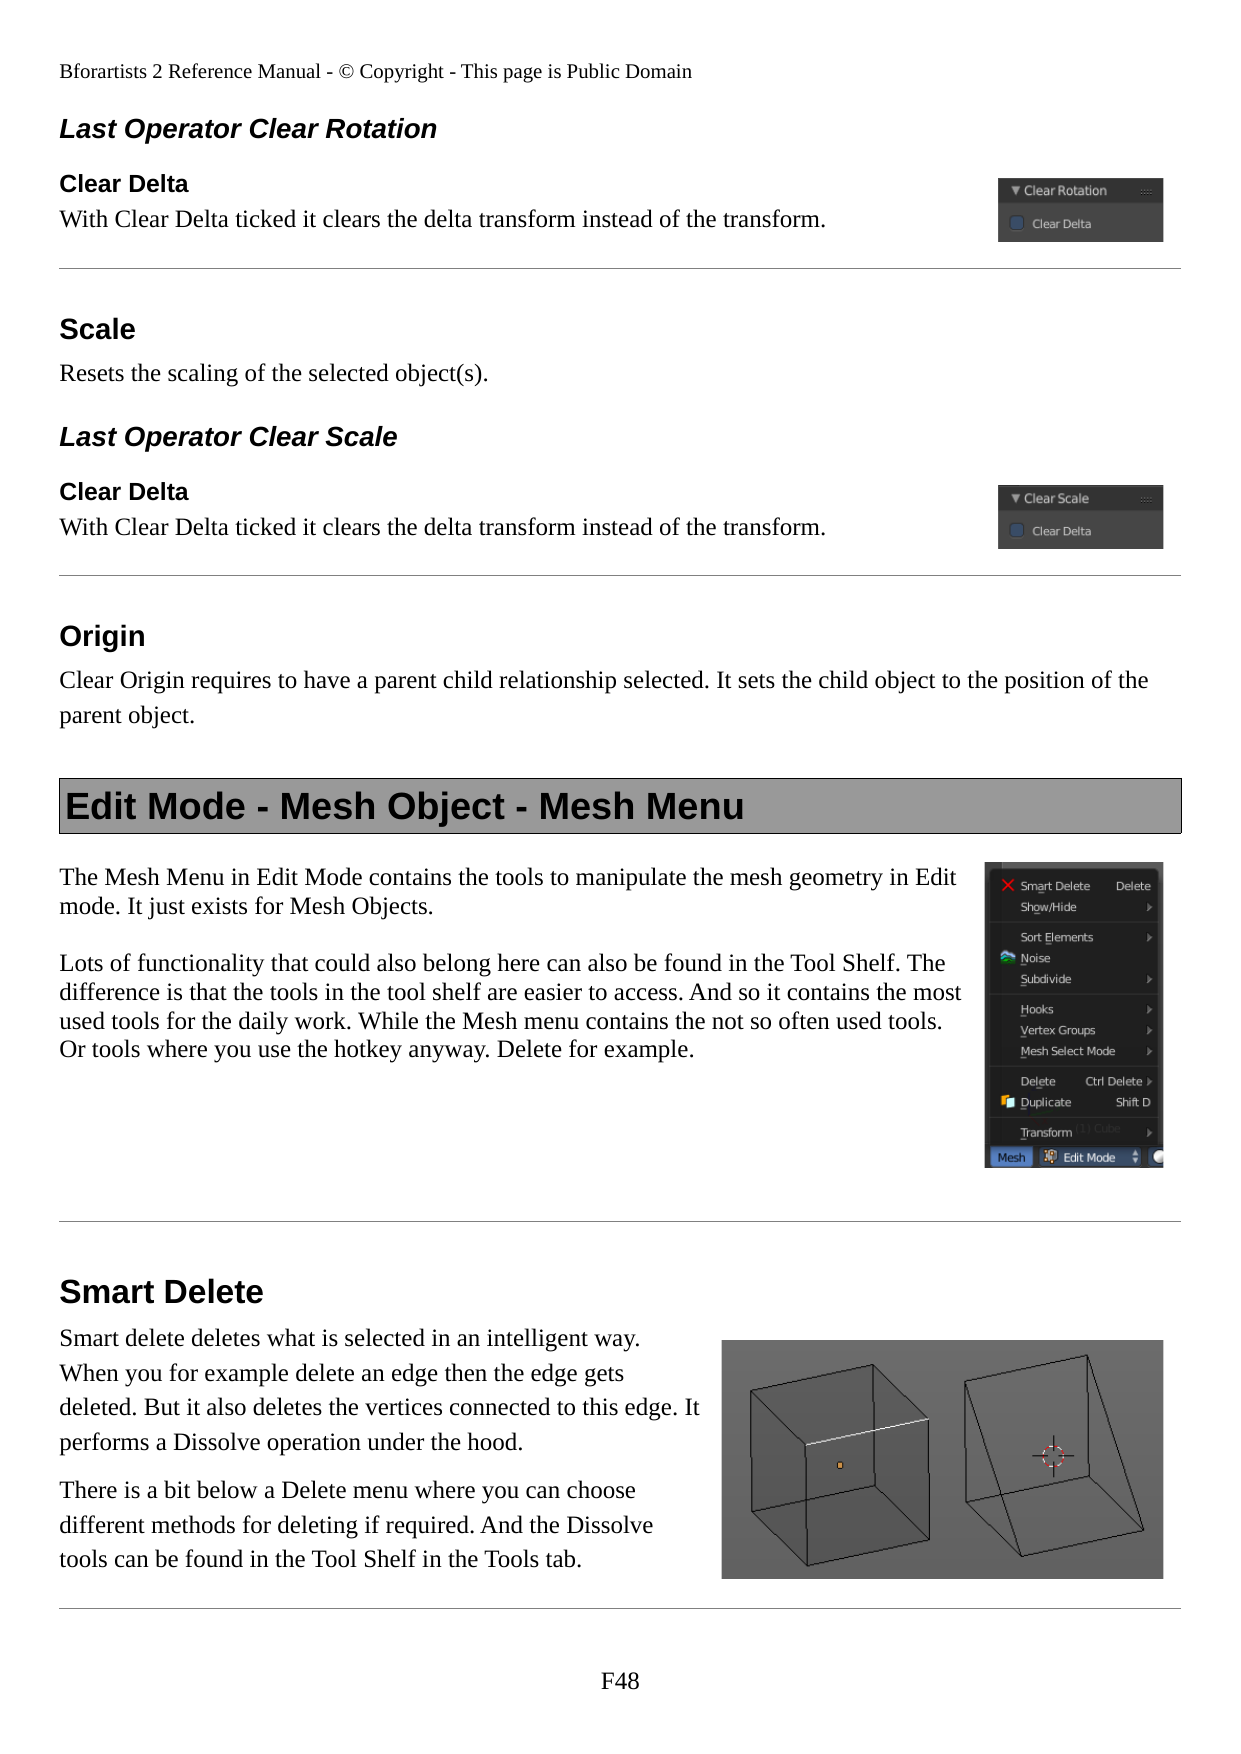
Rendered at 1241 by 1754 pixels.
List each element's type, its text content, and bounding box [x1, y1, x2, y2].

picture [998, 178, 1164, 242]
text Resets the scaling of the selected object(s). [59, 358, 1181, 387]
subtitle Clear Delta [59, 169, 1181, 198]
subtitle Scale [59, 312, 1181, 346]
picture [998, 485, 1164, 549]
text With Clear Delta ticked it clears the delta transform instead of the transform. [59, 512, 998, 540]
text Clear Origin requires to have a parent child relationship selected. It sets the child object to the position of the parent object. [59, 666, 1181, 729]
text There is a bit below a Delete menu where you can choose different methods for deleting if required. And the Dissolve tools can be found in the Tool Shelf in the Tools tab. [59, 1476, 721, 1573]
text The Mesh Menu in Edit Mode contains the tools to manipulate the mesh geometry in Edit mode. It just exists for Mesh Objects. [59, 862, 984, 919]
subtitle Origin [59, 619, 1181, 653]
picture [984, 862, 1164, 1168]
subtitle Last Operator Clear Rotation [59, 113, 1181, 144]
subtitle Last Operator Clear Scale [59, 420, 1181, 452]
subtitle Clear Delta [59, 477, 1181, 505]
subtitle Smart Delete [59, 1272, 1181, 1311]
text Lots of functionality that could also belong here can also be found in the Tool Shelf. The difference is that the tools in the tool shelf are easier to access. And so it contains the most used tools for the daily work. While the Mesh menu contains the not so often used tools. Or tools where you use the hotkey anyway. Delete for example. [59, 948, 984, 1063]
text With Clear Delta ticked it clears the delta transform instead of the transform. [59, 204, 998, 233]
picture [721, 1340, 1164, 1579]
text Smart delete deletes what is selected in an intelligent way. When you for example delete an edge then the edge gets deleted. But it also deletes the vertices connected to this edge. It performs a Dissolve operation under the hood. [59, 1323, 1181, 1455]
table_header Edit Mode - Mesh Object - Mesh Menu [60, 779, 1181, 833]
